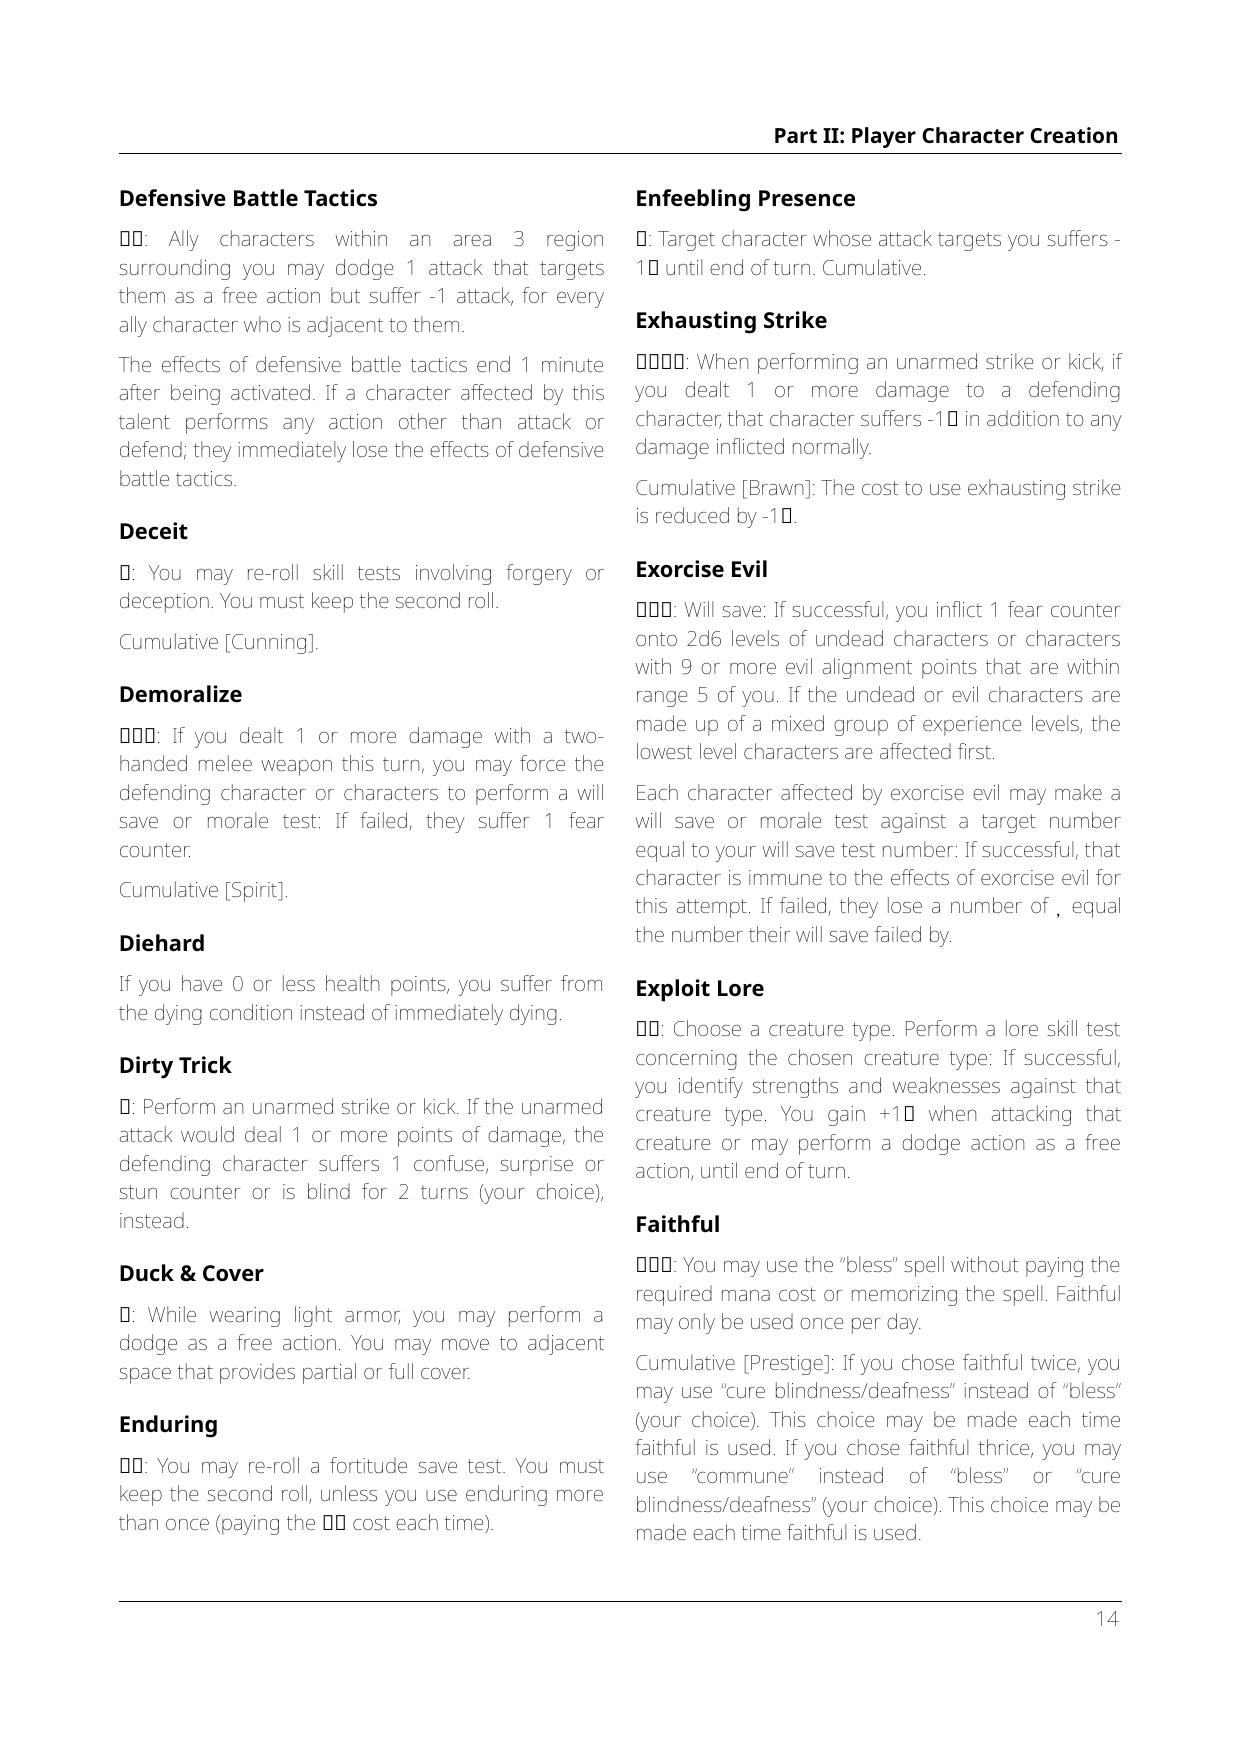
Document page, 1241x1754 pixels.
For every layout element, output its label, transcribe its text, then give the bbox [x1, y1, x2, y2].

text Diehard [118, 928, 605, 957]
text : You may use the “bless” spell without paying the required mana cost or memorizing the spell. Faithful may only be used once per day. [635, 1251, 1122, 1336]
text Defensive Battle Tactics [118, 183, 605, 212]
text Demoralize [118, 679, 605, 709]
text : Ally characters within an area 3 region surrounding you may dodge 1 attack that targets them as a free action but suffer -1 attack, for every ally character who is adjacent to them. [118, 224, 605, 338]
text Each character affected by exorcise evil may make a will save or morale test against a target number equal to your will save test number: If successful, that character is immune to the effects of exorcise evil for this attempt. If failed, they lose a number of  equal the number their will save failed by. [635, 778, 1122, 948]
text : You may re-roll a fortitude save test. You must keep the second roll, unless you use enduring more than once (paying the  cost each time). [118, 1451, 605, 1536]
text Exploit Lore [635, 972, 1122, 1002]
text : Perform an unarmed strike or kick. If the unarmed attack would deal 1 or more points of damage, the defending character suffers 1 confuse, surprise or stun counter or is blind for 2 turns (your choice), instead. [118, 1092, 605, 1234]
text If you have 0 or less health points, you suffer from the dying condition instead of immediately dying. [118, 969, 605, 1026]
text : When performing an unarmed strike or kick, if you dealt 1 or more damage to a defending character, that character suffers -1 in addition to any damage inflicted normally. [635, 347, 1122, 461]
text The effects of defensive battle tactics end 1 minute after being activated. If a character affected by this talent performs any action other than attack or defend; they immediately lose the effects of defensive battle tactics. [118, 350, 605, 492]
text : Choose a creature type. Perform a lore skill test concerning the chosen creature type: If successful, you identify strengths and weaknesses against that creature type. You gain +1 when attacking that creature or may perform a dodge action as a free action, until end of turn. [635, 1014, 1122, 1185]
text Deceit [118, 516, 605, 546]
text Duck & Cover [118, 1258, 605, 1288]
text Enfeebling Presence [635, 183, 1122, 212]
text Dirty Trick [118, 1050, 605, 1080]
text Faithful [635, 1209, 1122, 1239]
text : If you dealt 1 or more damage with a two-handed melee weapon this turn, you may force the defending character or characters to perform a will save or morale test: If failed, they suffer 1 fear counter. [118, 721, 605, 863]
text Cumulative [Spirit]. [118, 875, 605, 904]
text : While wearing light armor, you may perform a dodge as a free action. You may move to adjacent space that provides partial or full cover. [118, 1300, 605, 1385]
text Exorcise Evil [635, 553, 1122, 583]
text : You may re-roll skill tests involving forgery or deception. You must keep the second roll. [118, 558, 605, 615]
text : Will save: If successful, you inflict 1 fear counter onto 2d6 levels of undead characters or characters with 9 or more evil alignment points that are within range 5 of you. If the undead or evil characters are made up of a mixed group of experience levels, the lowest level characters are affected first. [635, 595, 1122, 766]
text Cumulative [Brawn]: The cost to use exhausting strike is reduced by -1. [635, 473, 1122, 529]
text Cumulative [Prestige]: If you chose faithful twice, you may use “cure blindness/deafness” instead of “bless” (your choice). This choice may be made each time faithful is used. If you chose faithful thrice, you may use “commune” instead of “bless” or “cure blindness/deafness” (your choice). This choice may be made each time faithful is used. [635, 1348, 1122, 1547]
text Cumulative [Cunning]. [118, 627, 605, 655]
text Exhausting Strike [635, 305, 1122, 335]
text : Target character whose attack targets you suffers -1 until end of turn. Cumulative. [635, 224, 1122, 281]
text Enduring [118, 1409, 605, 1439]
